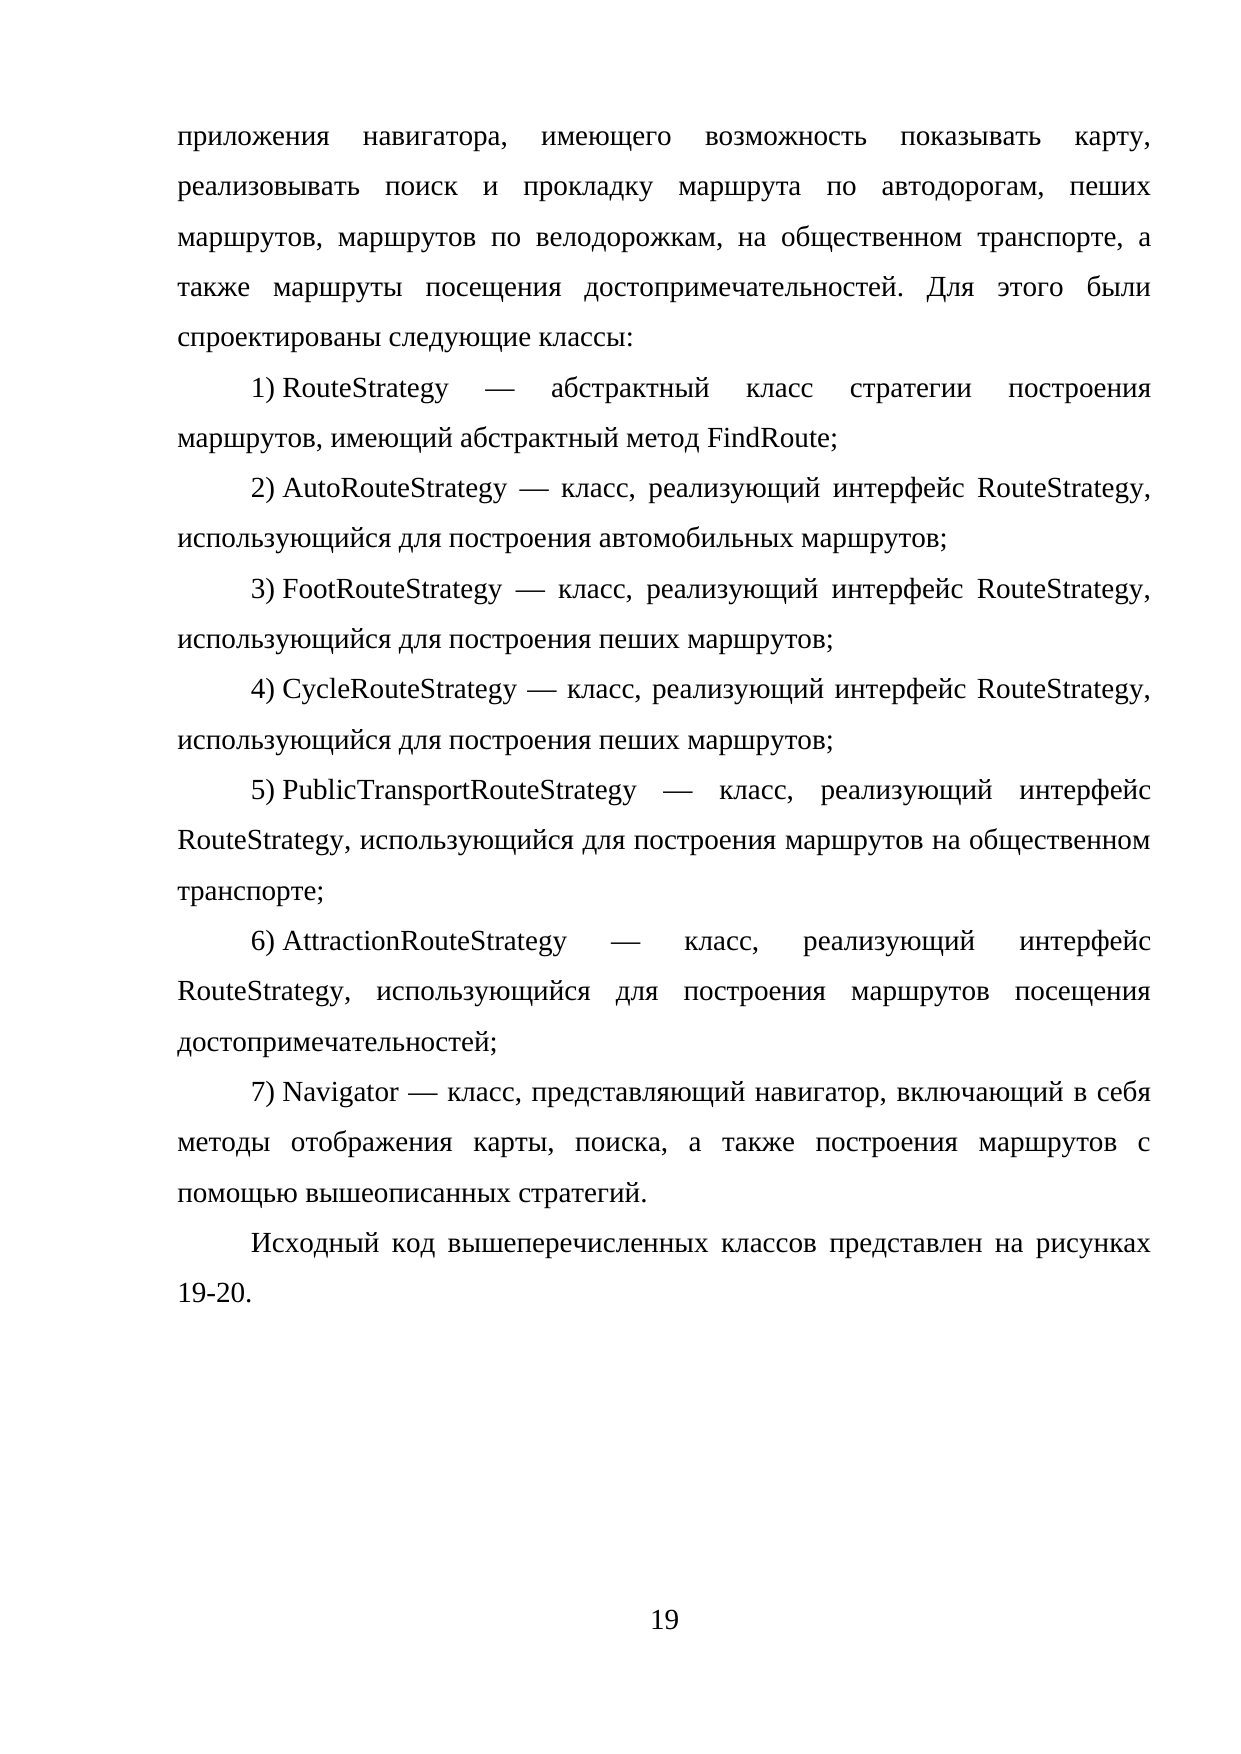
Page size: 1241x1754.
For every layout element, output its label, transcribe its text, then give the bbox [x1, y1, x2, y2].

text приложения навигатора, имеющего возможность показывать карту, реализовывать поиск и прокладку маршрута по автодорогам, пеших маршрутов, маршрутов по велодорожкам, на общественном транспорте, а также маршруты посещения достопримечательностей. Для этого были спроектированы следующие классы: [177, 118, 1152, 353]
list FootRouteStrategy — класс, реализующий интерфейс RouteStrategy, использующийся для построения пеших маршрутов; [177, 571, 1152, 655]
text Исходный код вышеперечисленных классов представлен на рисунках 19-20. [177, 1225, 1152, 1309]
list CycleRouteStrategy — класс, реализующий интерфейс RouteStrategy, использующийся для построения пеших маршрутов; [177, 672, 1152, 755]
list PublicTransportRouteStrategy — класс, реализующий интерфейс RouteStrategy, использующийся для построения маршрутов на общественном транспорте; [177, 772, 1152, 906]
list RouteStrategy — абстрактный класс стратегии построения маршрутов, имеющий абстрактный метод FindRoute; [177, 370, 1152, 453]
list AutoRouteStrategy — класс, реализующий интерфейс RouteStrategy, использующийся для построения автомобильных маршрутов; [177, 470, 1152, 554]
list Navigator — класс, представляющий навигатор, включающий в себя методы отображения карты, поиска, а также построения маршрутов с помощью вышеописанных стратегий. [177, 1074, 1152, 1208]
list AttractionRouteStrategy — класс, реализующий интерфейс RouteStrategy, использующийся для построения маршрутов посещения достопримечательностей; [177, 923, 1152, 1057]
